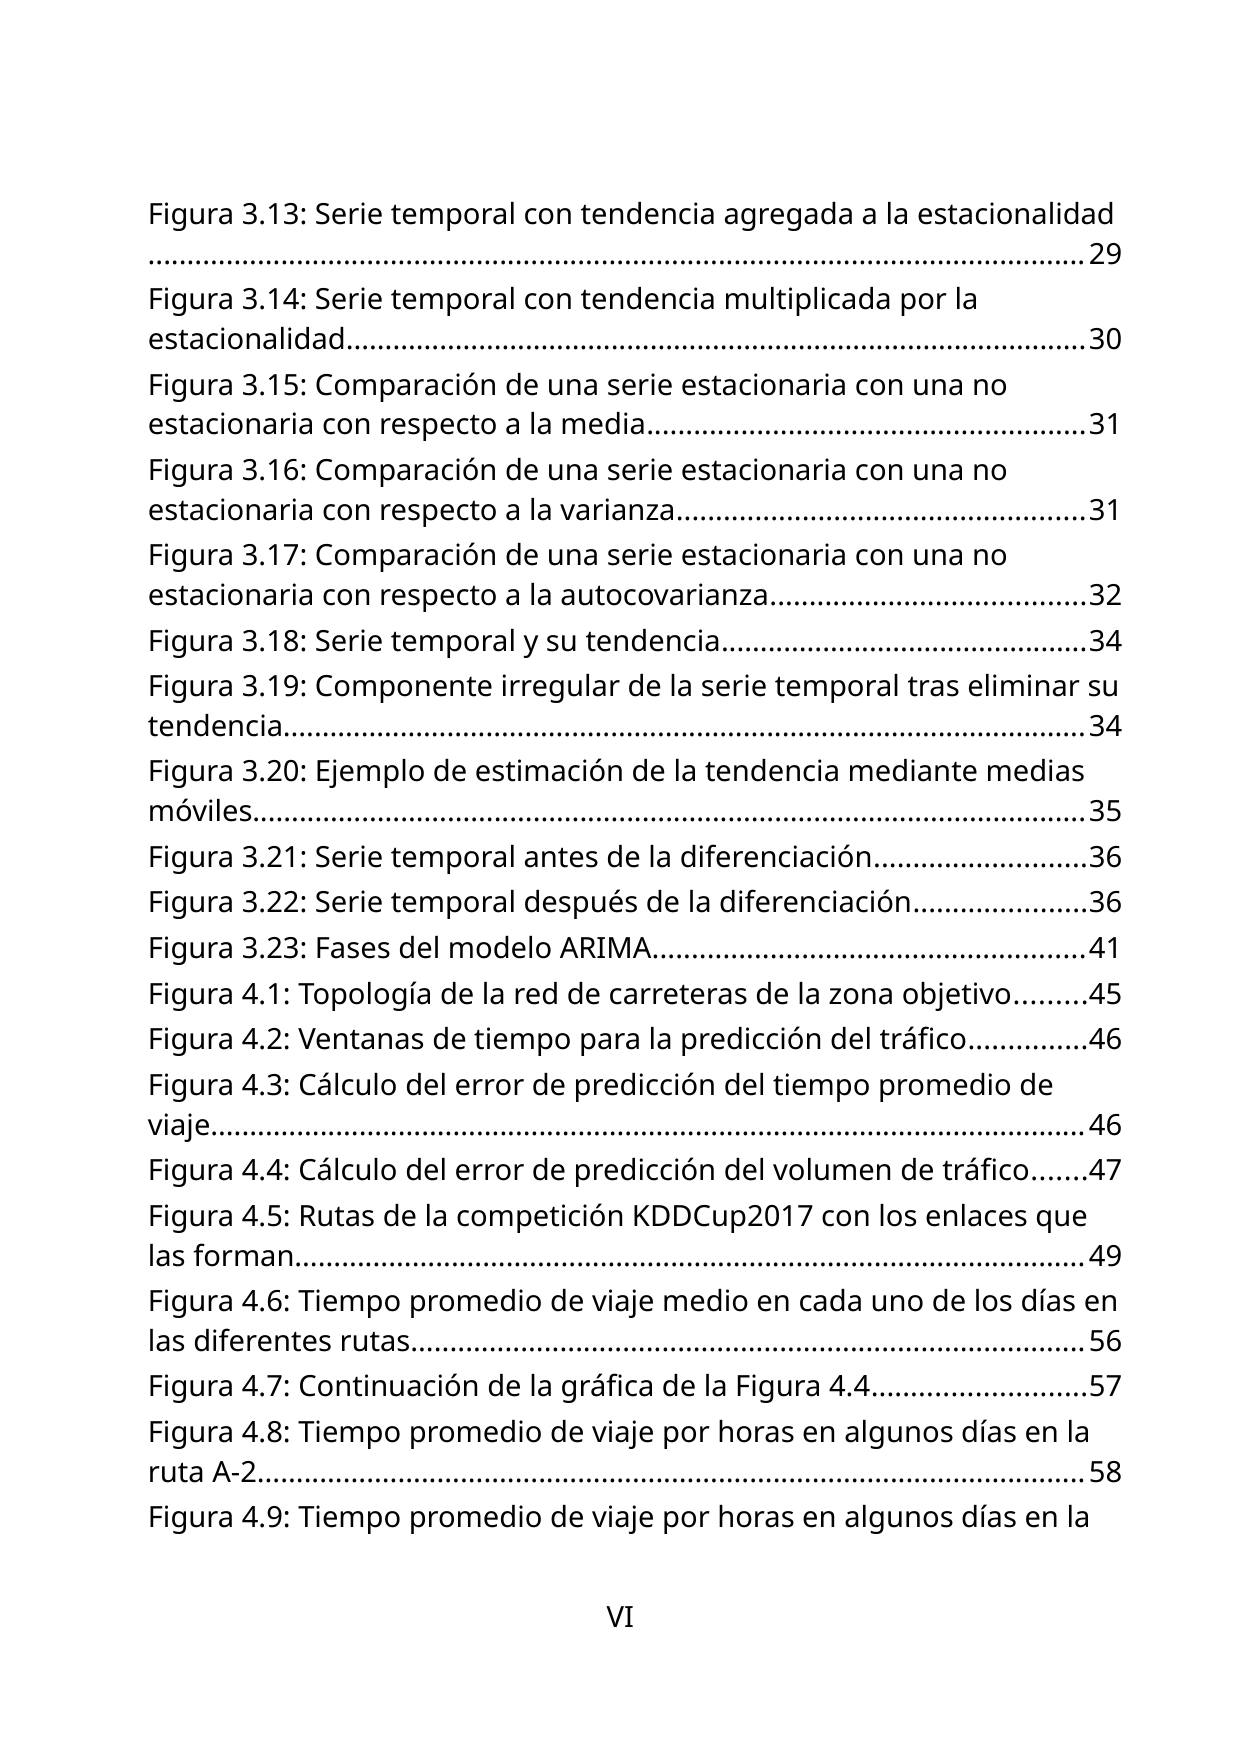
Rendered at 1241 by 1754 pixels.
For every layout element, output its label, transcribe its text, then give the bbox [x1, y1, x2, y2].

text Figura 3.20: Ejemplo de estimación de la tendencia mediante medias móviles 35 [148, 751, 1122, 830]
text Figura 4.9: Tiempo promedio de viaje por horas en algunos días en la ruta A-3 59 [148, 1497, 1122, 1536]
text Figura 4.8: Tiempo promedio de viaje por horas en algunos días en la ruta A-2 58 [148, 1411, 1122, 1491]
text Figura 4.5: Rutas de la competición KDDCup2017 con los enlaces que las forman 49 [148, 1195, 1122, 1274]
text Figura 3.16: Comparación de una serie estacionaria con una no estacionaria con respecto a la varianza 31 [148, 449, 1122, 528]
text Figura 3.19: Componente irregular de la serie temporal tras eliminar su tendencia 34 [148, 665, 1122, 745]
text Figura 4.4: Cálculo del error de predicción del volumen de tráfico 47 [148, 1149, 1122, 1189]
text Figura 3.18: Serie temporal y su tendencia 34 [148, 620, 1122, 659]
text Figura 4.3: Cálculo del error de predicción del tiempo promedio de viaje 46 [148, 1064, 1122, 1143]
text Figura 4.2: Ventanas de tiempo para la predicción del tráfico 46 [148, 1018, 1122, 1058]
text Figura 4.7: Continuación de la gráfica de la Figura 4.4 57 [148, 1366, 1122, 1405]
text Figura 3.15: Comparación de una serie estacionaria con una no estacionaria con respecto a la media 31 [148, 364, 1122, 443]
text Figura 3.17: Comparación de una serie estacionaria con una no estacionaria con respecto a la autocovarianza 32 [148, 534, 1122, 614]
text Figura 3.23: Fases del modelo ARIMA 41 [148, 927, 1122, 967]
text Figura 3.14: Serie temporal con tendencia multiplicada por la estacionalidad 30 [148, 278, 1122, 358]
text Figura 4.1: Topología de la red de carreteras de la zona objetivo 45 [148, 973, 1122, 1013]
text Figura 4.6: Tiempo promedio de viaje medio en cada uno de los días en las diferentes rutas 56 [148, 1280, 1122, 1360]
text Figura 3.22: Serie temporal después de la diferenciación 36 [148, 882, 1122, 921]
text Figura 3.21: Serie temporal antes de la diferenciación 36 [148, 836, 1122, 876]
text Figura 3.13: Serie temporal con tendencia agregada a la estacionalidad 29 [148, 193, 1122, 273]
